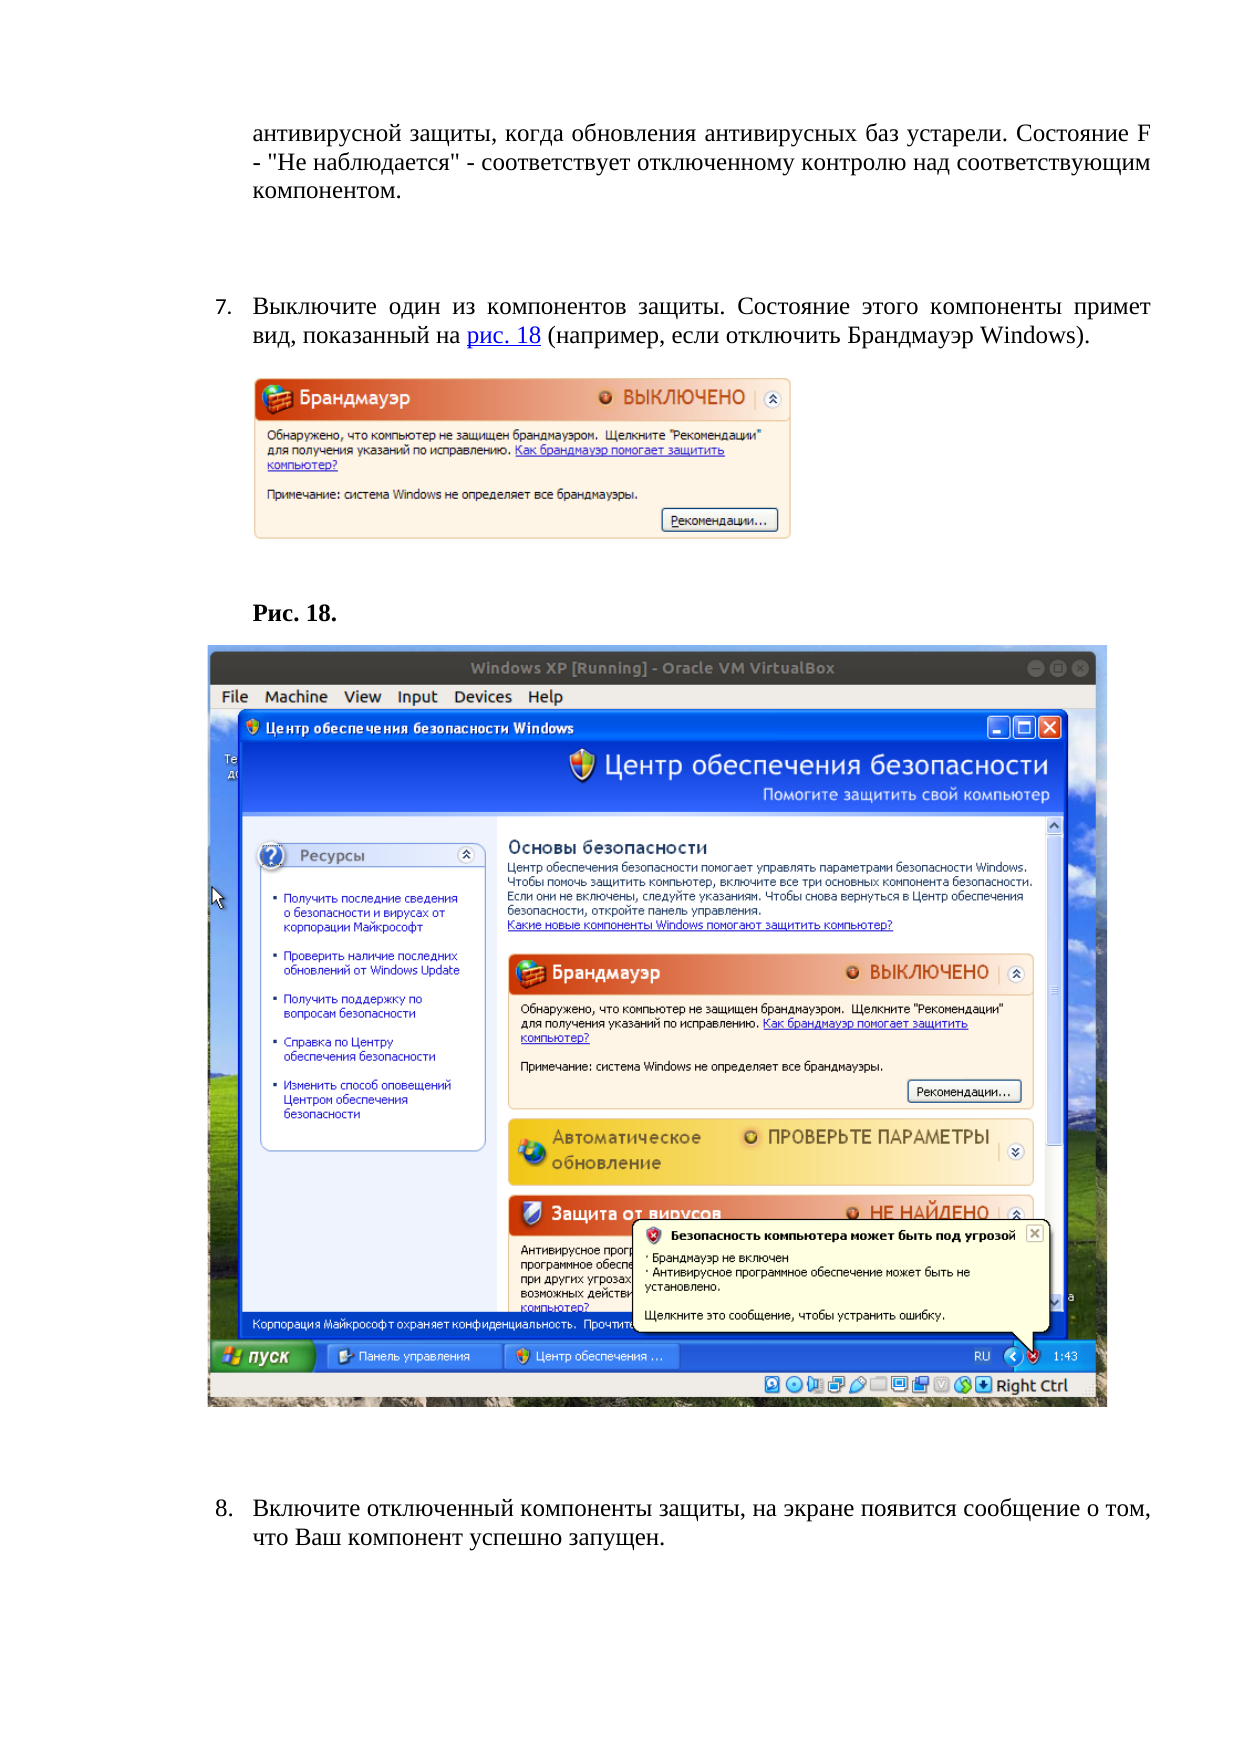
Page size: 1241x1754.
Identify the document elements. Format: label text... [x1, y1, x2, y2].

picture [207, 645, 1108, 1407]
list Выключите один из компонентов защиты. Состояние этого компоненты примет вид, показанный на рис. 18 (например, если отключить Брандмауэр Windows). [215, 291, 1152, 348]
list Включите отключенный компоненты защиты, на экране появится сообщение о том, что Ваш компонент успешно запущен. [215, 1493, 1152, 1551]
picture [252, 377, 793, 541]
text Рис. 18. [252, 569, 1152, 627]
text антивирусной защиты, когда обновления антивирусных баз устарели. Состояние F - "Не наблюдается" - соответствует отключенному контролю над соответствующим компонентом. [252, 118, 1152, 204]
